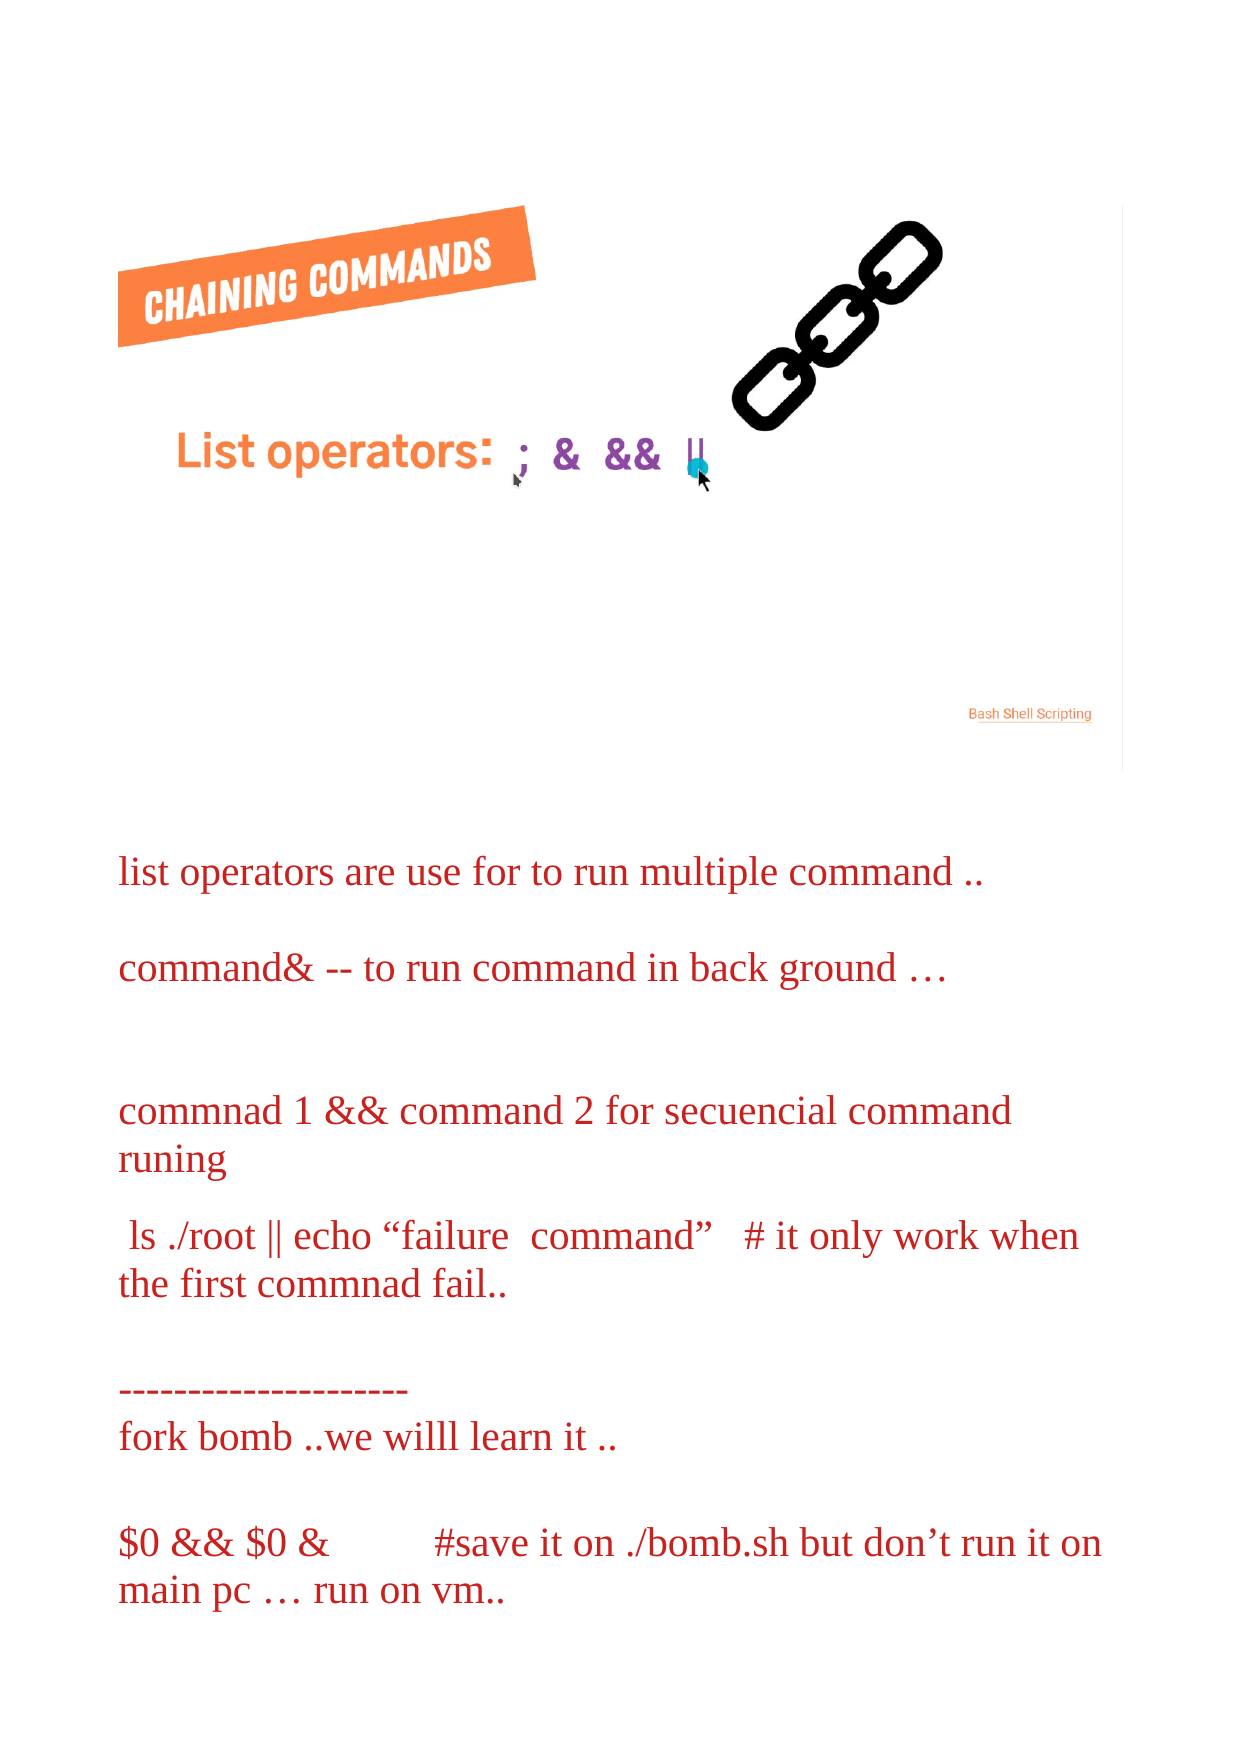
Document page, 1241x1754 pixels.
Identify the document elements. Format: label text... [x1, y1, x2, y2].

text ls ./root || echo “failure command” # it only work when the first commnad fail.. [118, 1210, 1122, 1306]
text commnad 1 && command 2 for secuencial command runing [118, 1086, 1122, 1182]
picture [118, 205, 1123, 770]
text --------------------- [118, 1364, 1122, 1412]
text $0 && $0 & #save it on ./bomb.sh but don’t run it on main pc … run on vm.. [118, 1517, 1122, 1613]
text fork bomb ..we willl learn it .. [118, 1412, 1122, 1459]
text command& -- to run command in back ground … [118, 942, 1122, 990]
text list operators are use for to run multiple command .. [118, 846, 1122, 894]
